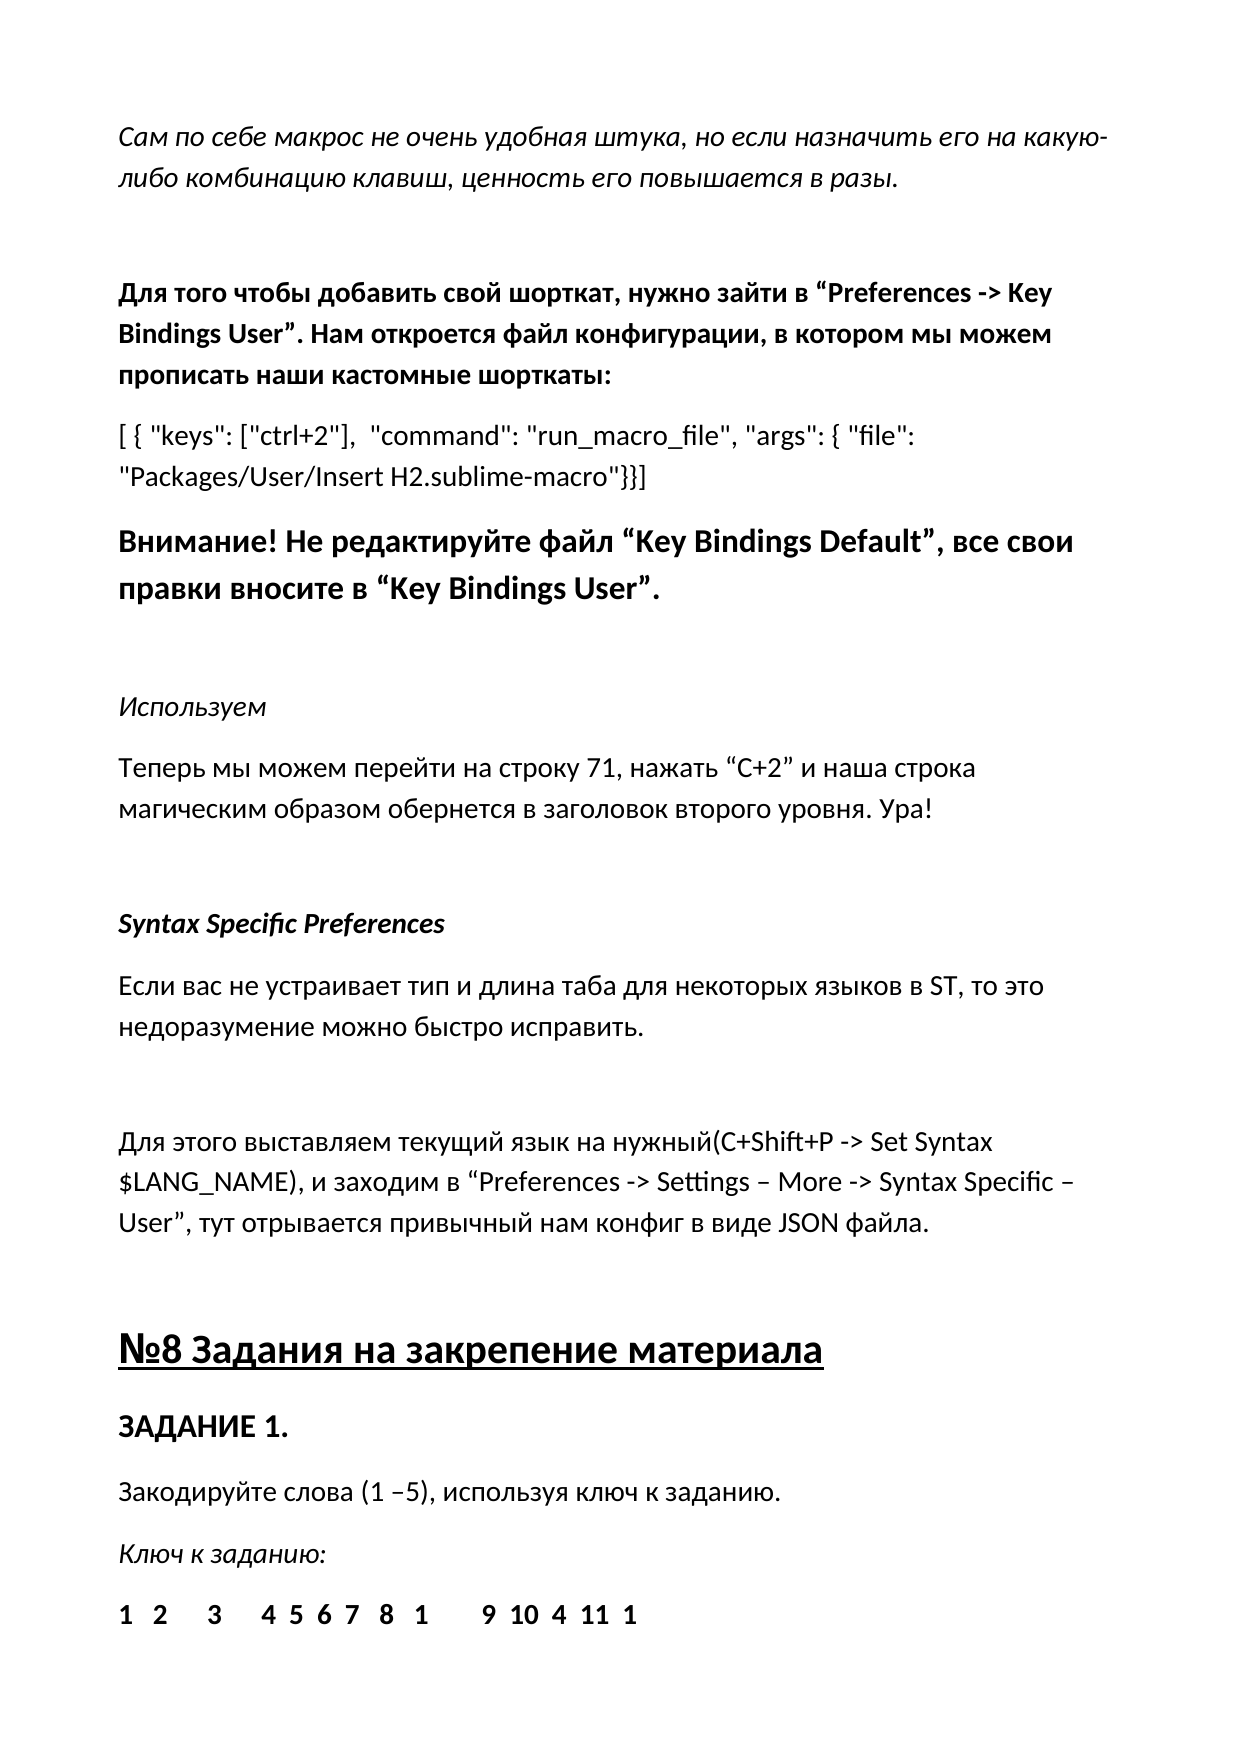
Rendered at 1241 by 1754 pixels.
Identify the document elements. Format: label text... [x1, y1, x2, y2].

text ЗАДАНИЕ 1. [118, 1405, 1122, 1446]
text 1 2 3 4 5 6 7 8 1 9 10 4 11 1 [118, 1596, 1122, 1632]
text Если вас не устраивает тип и длина таба для некоторых языков в ST, то это недоразумение можно быстро исправить. [118, 967, 1122, 1043]
text Используем [118, 688, 1122, 723]
text Ключ к заданию: [118, 1535, 1122, 1570]
text Внимание! Не редактируйте файл “Key Bindings Default”, все свои правки вносите в “Key Bindings User”. [118, 520, 1122, 608]
text Закодируйте слова (1 –5), используя ключ к заданию. [118, 1473, 1122, 1508]
text Syntax Specific Preferences [118, 905, 1122, 941]
text №8 Задания на закрепение материала [118, 1319, 1122, 1376]
text Для этого выставляем текущий язык на нужный(C+Shift+P -> Set Syntax $LANG_NAME), и заходим в “Preferences -> Settings – More -> Syntax Specific – User”, тут отрывается привычный нам конфиг в виде JSON файла. [118, 1123, 1122, 1240]
text Теперь мы можем перейти на строку 71, нажать “C+2” и наша строка магическим образом обернется в заголовок второго уровня. Ура! [118, 749, 1122, 826]
text Для того чтобы добавить свой шорткат, нужно зайти в “Preferences -> Key Bindings User”. Нам откроется файл конфигурации, в котором мы можем прописать наши кастомные шорткаты: [118, 274, 1122, 391]
text Сам по себе макрос не очень удобная штука, но если назначить его на какую-либо комбинацию клавиш, ценность его повышается в разы. [118, 118, 1122, 195]
text [ { "keys": ["ctrl+2"], "command": "run_macro_file", "args": { "file": "Packages/User/Insert H2.sublime-macro"}}] [118, 417, 1122, 494]
